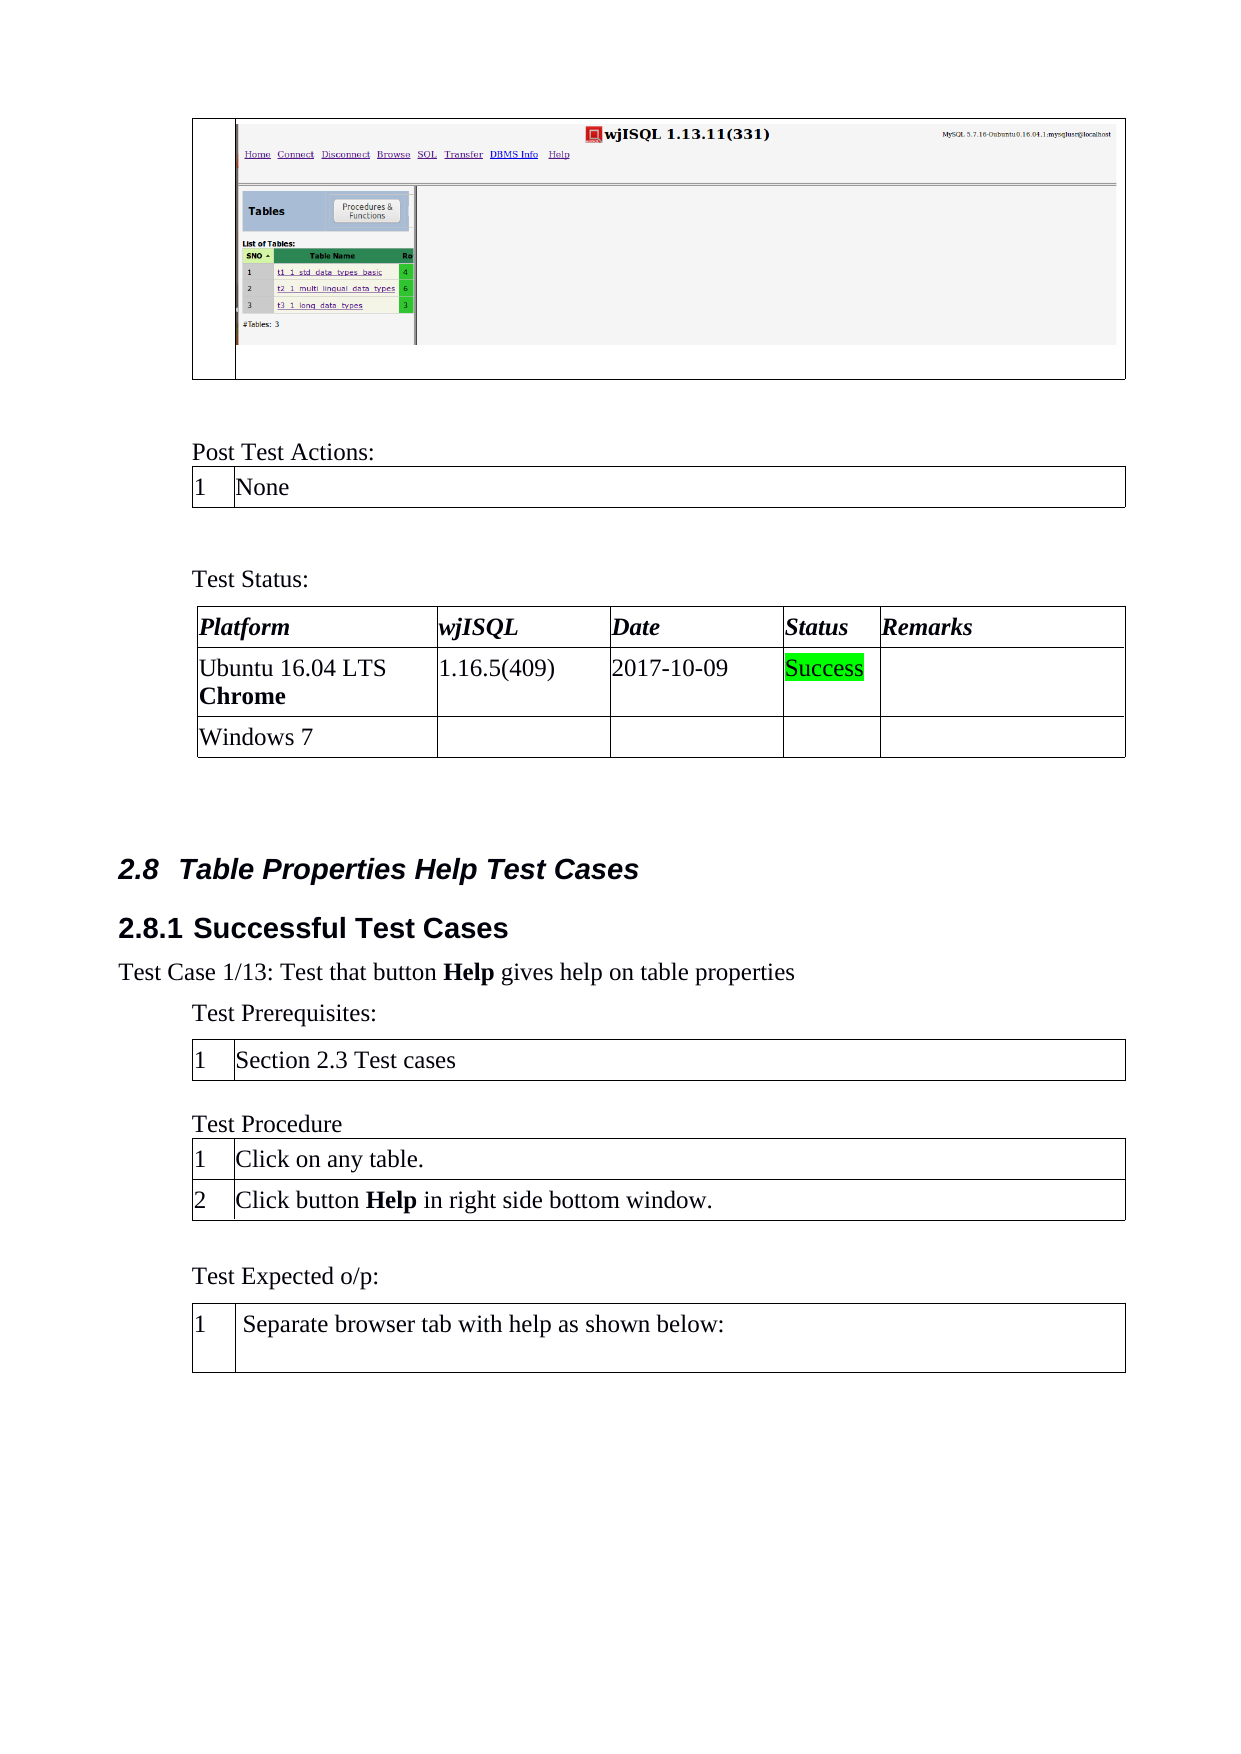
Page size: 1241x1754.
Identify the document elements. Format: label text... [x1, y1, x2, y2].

subtitle Successful Test Cases [118, 911, 1122, 944]
table_header Section 2.3 Test cases [235, 1040, 1125, 1080]
table_cell [611, 717, 783, 757]
table_header [193, 119, 235, 379]
table_header 1 [193, 1304, 235, 1372]
table_cell Ubuntu 16.04 LTS Chrome [198, 648, 437, 716]
table_header Status [784, 607, 880, 646]
subtitle Table Properties Help Test Cases [118, 852, 1122, 886]
table_header 1 [193, 467, 234, 506]
text Test Status: [118, 564, 1122, 593]
table_cell 2017-10-09 [611, 648, 783, 716]
table_cell 2 [193, 1180, 234, 1219]
table_header 1 [193, 1139, 234, 1179]
table_header wjISQL [438, 607, 610, 646]
table_header Date [611, 607, 783, 646]
table_header Separate browser tab with help as shown below: [236, 1304, 1125, 1372]
table_header Platform [198, 607, 437, 646]
table_header 1 [193, 1040, 234, 1080]
table_header Click on any table. [235, 1139, 1125, 1179]
text Test Procedure [118, 1109, 1122, 1138]
picture [236, 124, 1117, 345]
table_cell 1.16.5(409) [438, 648, 610, 716]
text Test Case 1/13: Test that button Help gives help on table properties [118, 957, 1122, 986]
table_header Remarks [881, 607, 1125, 646]
table_cell [784, 717, 880, 757]
table_cell Windows 7 [198, 717, 437, 757]
table_cell [881, 646, 1125, 716]
table_header [236, 119, 1125, 379]
table_cell [881, 716, 1125, 757]
text Post Test Actions: [118, 437, 1122, 466]
table_header None [235, 467, 1125, 506]
text Test Expected o/p: [118, 1261, 1122, 1290]
table_cell [438, 717, 610, 757]
table_cell Click button Help in right side bottom window. [235, 1180, 1125, 1219]
table_cell Success [784, 648, 880, 716]
text Test Prerequisites: [118, 998, 1122, 1027]
